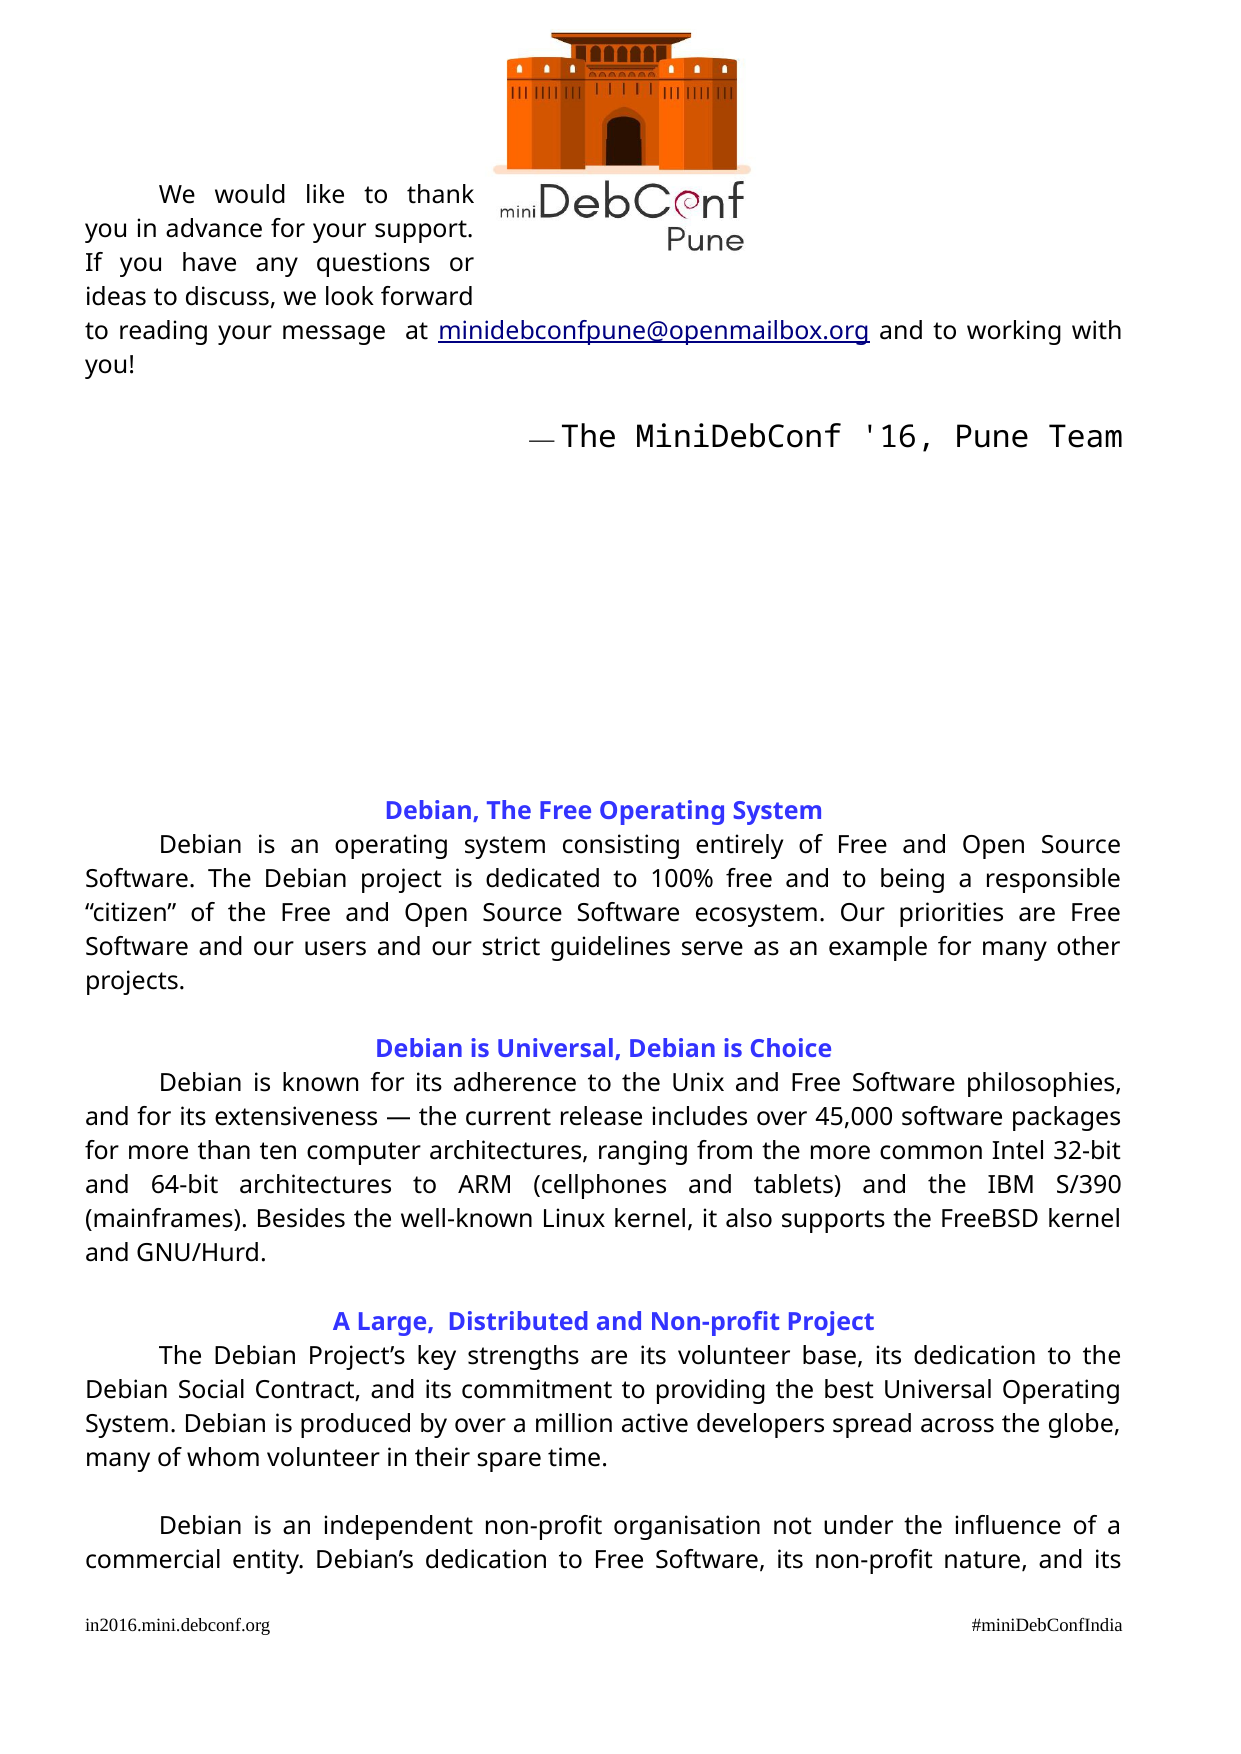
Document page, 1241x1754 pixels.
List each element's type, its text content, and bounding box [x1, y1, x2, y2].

text Debian, The Free Operating System [85, 792, 1123, 826]
text Debian is known for its adherence to the Unix and Free Software philosophies, and for its extensiveness — the current release includes over 45,000 software packages for more than ten computer architectures, ranging from the more common Intel 32-bit and 64-bit architectures to ARM (cellphones and tablets) and the IBM S/390 (mainframes). Besides the well-known Linux kernel, it also supports the FreeBSD kernel and GNU/Hurd. [85, 1065, 1123, 1269]
text Debian is Universal, Debian is Choice [85, 1031, 1123, 1065]
text Debian is an operating system consisting entirely of Free and Open Source Software. The Debian project is dedicated to 100% free and to being a responsible “citizen” of the Free and Open Source Software ecosystem. Our priorities are Free Software and our users and our strict guidelines serve as an example for many other projects. [85, 826, 1123, 997]
text We would like to thank you in advance for your support. If you have any questions or ideas to discuss, we look forward to reading your message at minidebconfpune@openmailbox.org and to working with you! [85, 176, 1123, 381]
text Debian is an independent non-profit organisation not under the influence of a commercial entity. Debian’s dedication to Free Software, its non-profit nature, and its [85, 1508, 1123, 1576]
text The Debian Project’s key strengths are its volunteer base, its dedication to the Debian Social Contract, and its commitment to providing the best Universal Operating System. Debian is produced by over a million active developers spread across the globe, many of whom volunteer in their spare time. [85, 1337, 1123, 1473]
picture [474, 0, 798, 298]
text A Large, Distributed and Non-profit Project [85, 1303, 1123, 1337]
text — The MiniDebConf '16, Pune Team [85, 414, 1123, 457]
